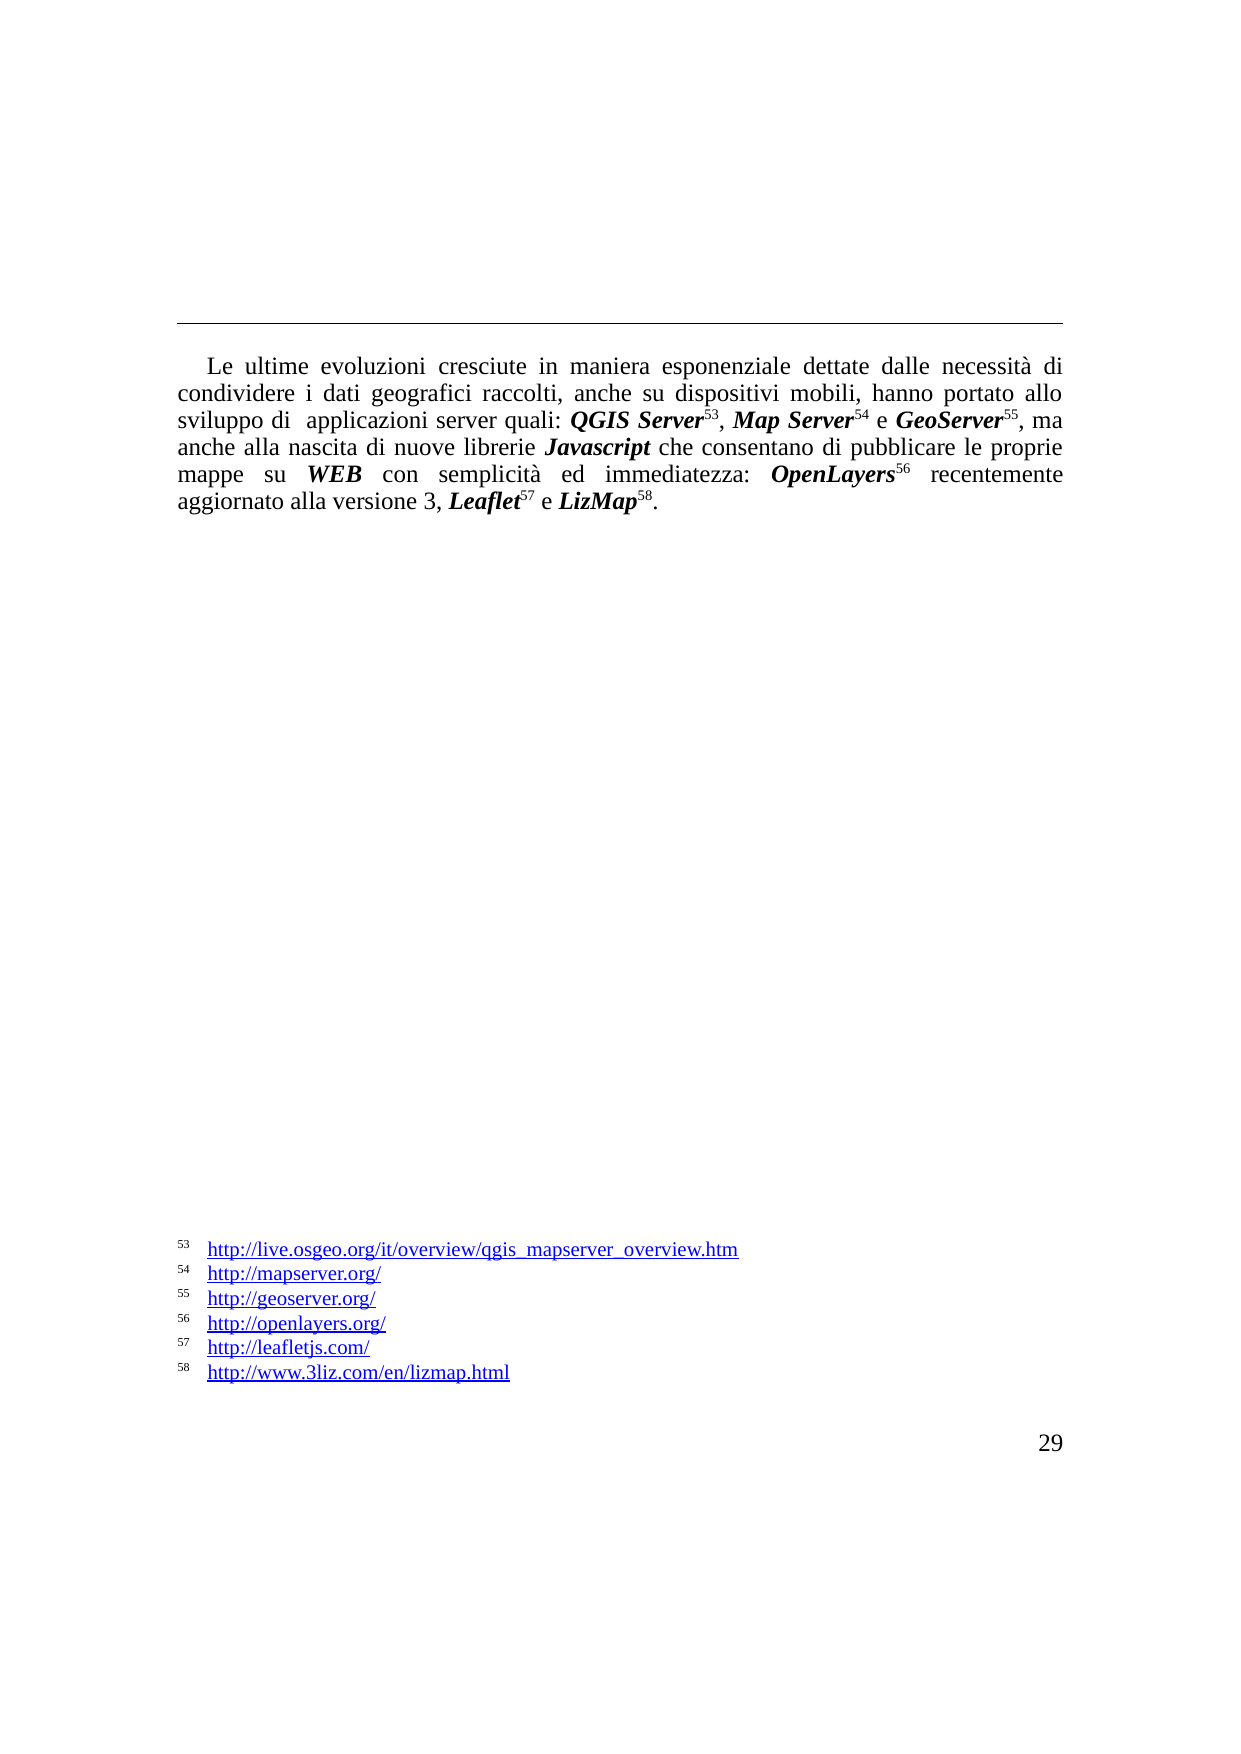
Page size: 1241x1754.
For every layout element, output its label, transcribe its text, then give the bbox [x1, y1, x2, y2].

text http://leafletjs.com/ [177, 1336, 1063, 1359]
text http://www.3liz.com/en/lizmap.html [177, 1361, 1063, 1384]
text http://live.osgeo.org/it/overview/qgis_mapserver_overview.htm [177, 1238, 1063, 1261]
text http://openlayers.org/ [177, 1311, 1063, 1334]
text Le ultime evoluzioni cresciute in maniera esponenziale dettate dalle necessità di condividere i dati geografici raccolti, anche su dispositivi mobili, hanno portato allo sviluppo di applicazioni server quali: QGIS Server, Map Server e GeoServer, ma anche alla nascita di nuove librerie Javascript che consentano di pubblicare le proprie mappe su WEB con semplicità ed immediatezza: OpenLayers recentemente aggiornato alla versione 3, Leaflet e LizMap. [177, 353, 1063, 515]
text http://geoserver.org/ [177, 1287, 1063, 1310]
text http://mapserver.org/ [177, 1262, 1063, 1285]
